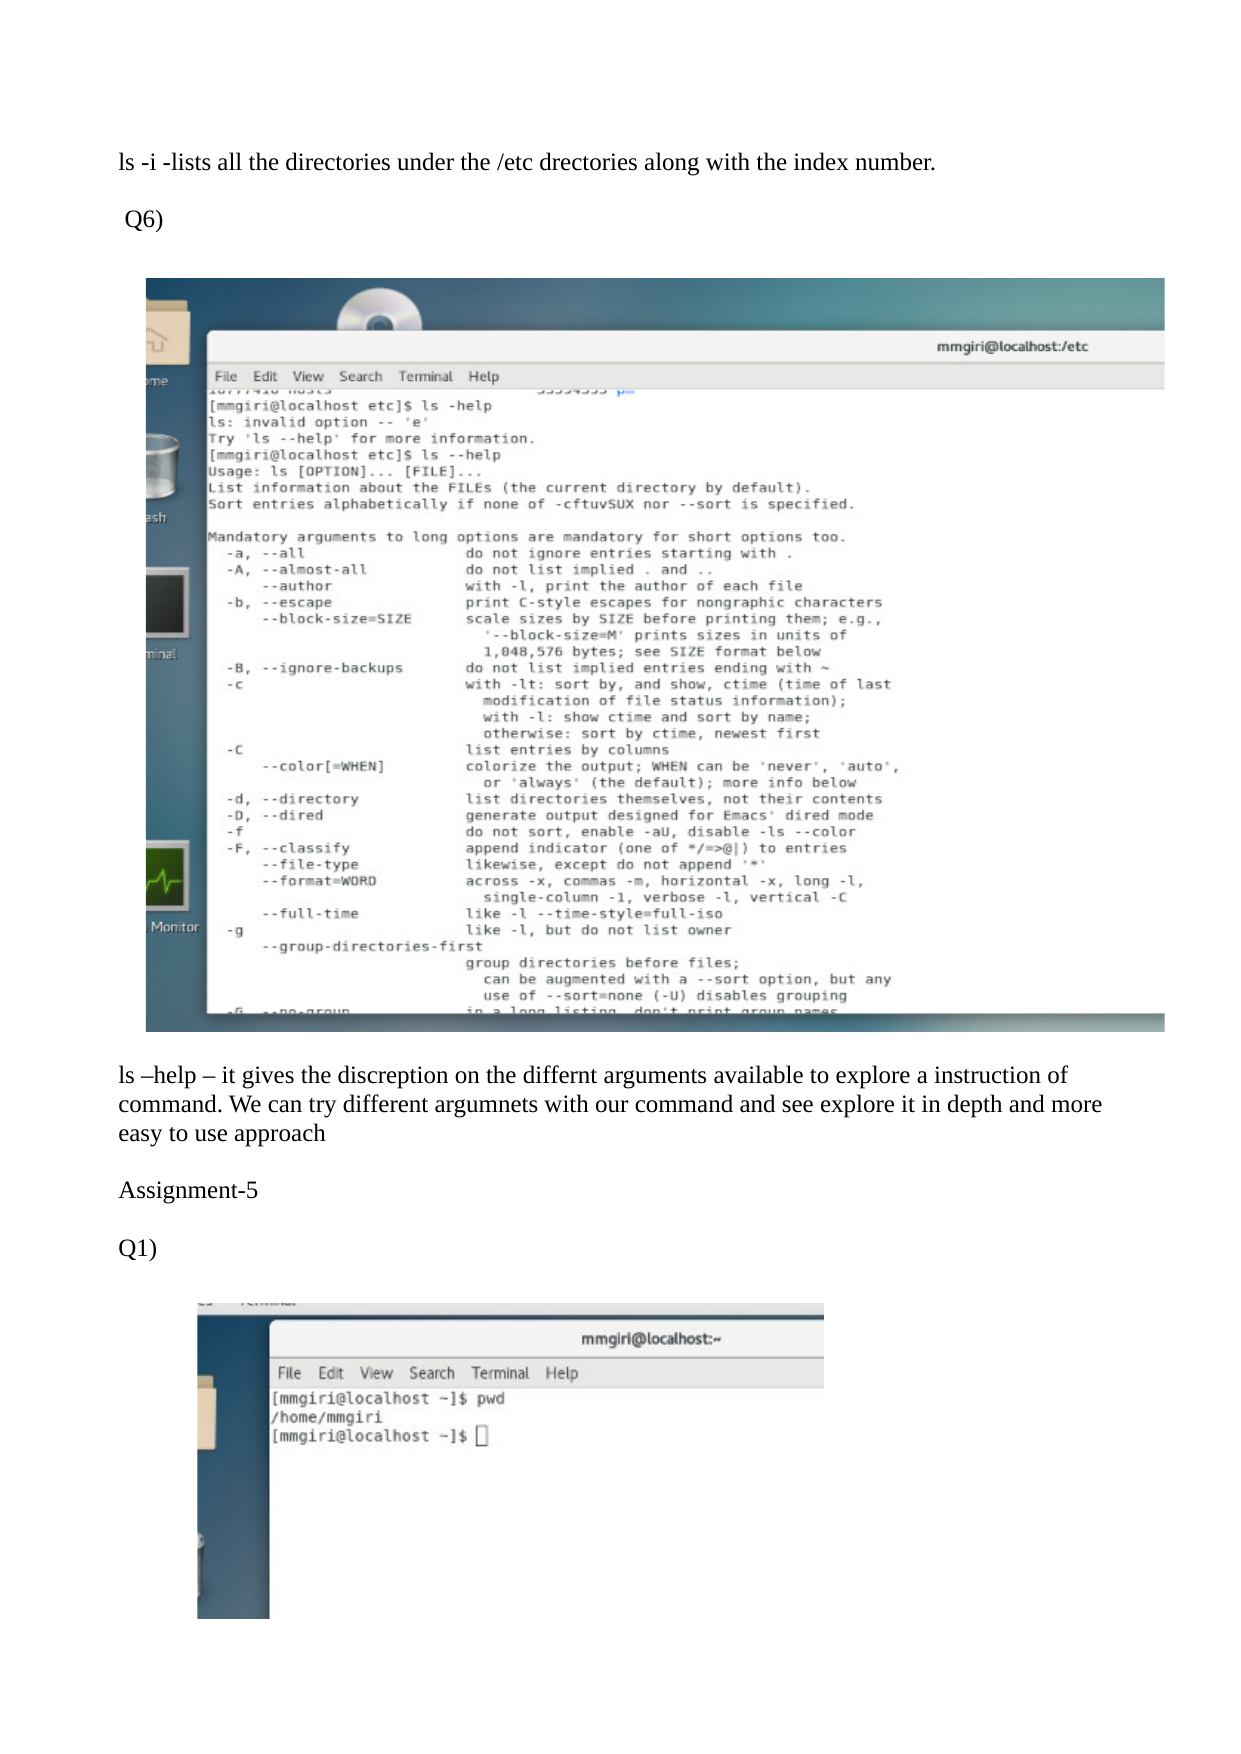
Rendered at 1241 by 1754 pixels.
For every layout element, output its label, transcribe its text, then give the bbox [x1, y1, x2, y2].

picture [145, 278, 1165, 1032]
text Q1) [118, 1233, 1122, 1261]
text ls -i -lists all the directories under the /etc drectories along with the index number. [118, 147, 1122, 176]
text Assignment-5 [118, 1175, 1122, 1204]
text Q6) [118, 204, 1122, 233]
picture [197, 1303, 824, 1619]
text ls –help – it gives the discreption on the differnt arguments available to explore a instruction of command. We can try different argumnets with our command and see explore it in depth and more easy to use approach [118, 1060, 1122, 1146]
